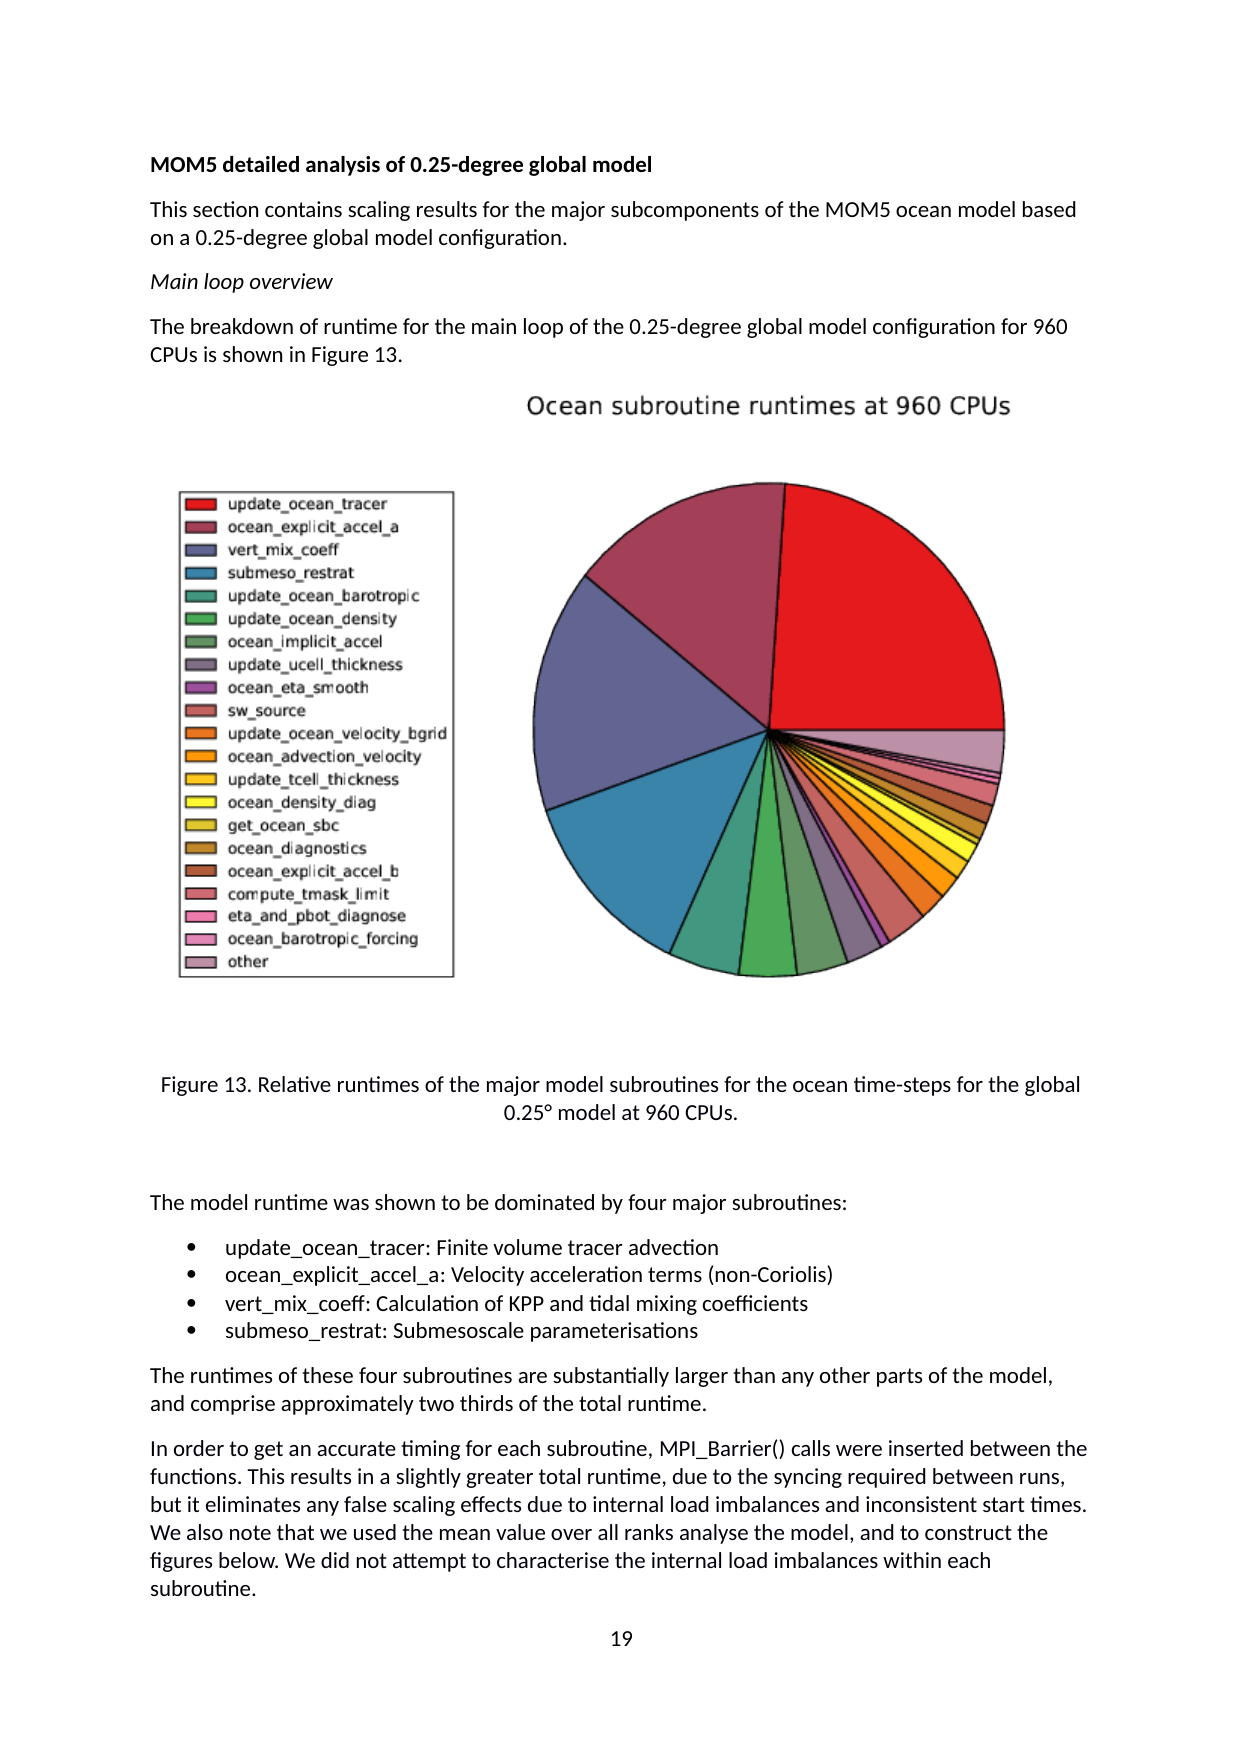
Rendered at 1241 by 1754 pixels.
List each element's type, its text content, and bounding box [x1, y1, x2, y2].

text The breakdown of runtime for the main loop of the 0.25-degree global model configuration for 960 CPUs is shown in Figure 13. [150, 312, 1092, 368]
text MOM5 detailed analysis of 0.25-degree global model [150, 150, 1092, 178]
list vert_mix_coeff: Calculation of KPP and tidal mixing coefficients [187, 1289, 1092, 1317]
text The runtimes of these four subroutines are substantially larger than any other parts of the model, and comprise approximately two thirds of the total runtime. [150, 1361, 1092, 1417]
text This section contains scaling results for the major subcomponents of the MOM5 ocean model based on a 0.25-degree global model configuration. [150, 195, 1092, 251]
text The model runtime was shown to be dominated by four major subroutines: [150, 1188, 1092, 1216]
list ocean_explicit_accel_a: Velocity acceleration terms (non-Coriolis) [187, 1261, 1092, 1289]
picture [169, 384, 1074, 1050]
list update_ocean_tracer: Finite volume tracer advection [187, 1233, 1092, 1261]
text In order to get an accurate timing for each subroutine, MPI_Barrier() calls were inserted between the functions. This results in a slightly greater total runtime, due to the syncing required between runs, but it eliminates any false scaling effects due to internal load imbalances and inconsistent start times. We also note that we used the mean value over all ranks analyse the model, and to construct the figures below. We did not attempt to characterise the internal load imbalances within each subroutine. [150, 1434, 1092, 1602]
list submeso_restrat: Submesoscale parameterisations [187, 1317, 1092, 1345]
text Figure 13. Relative runtimes of the major model subroutines for the ocean time-steps for the global 0.25° model at 960 CPUs. [150, 1071, 1092, 1127]
text Main loop overview [150, 267, 1092, 295]
